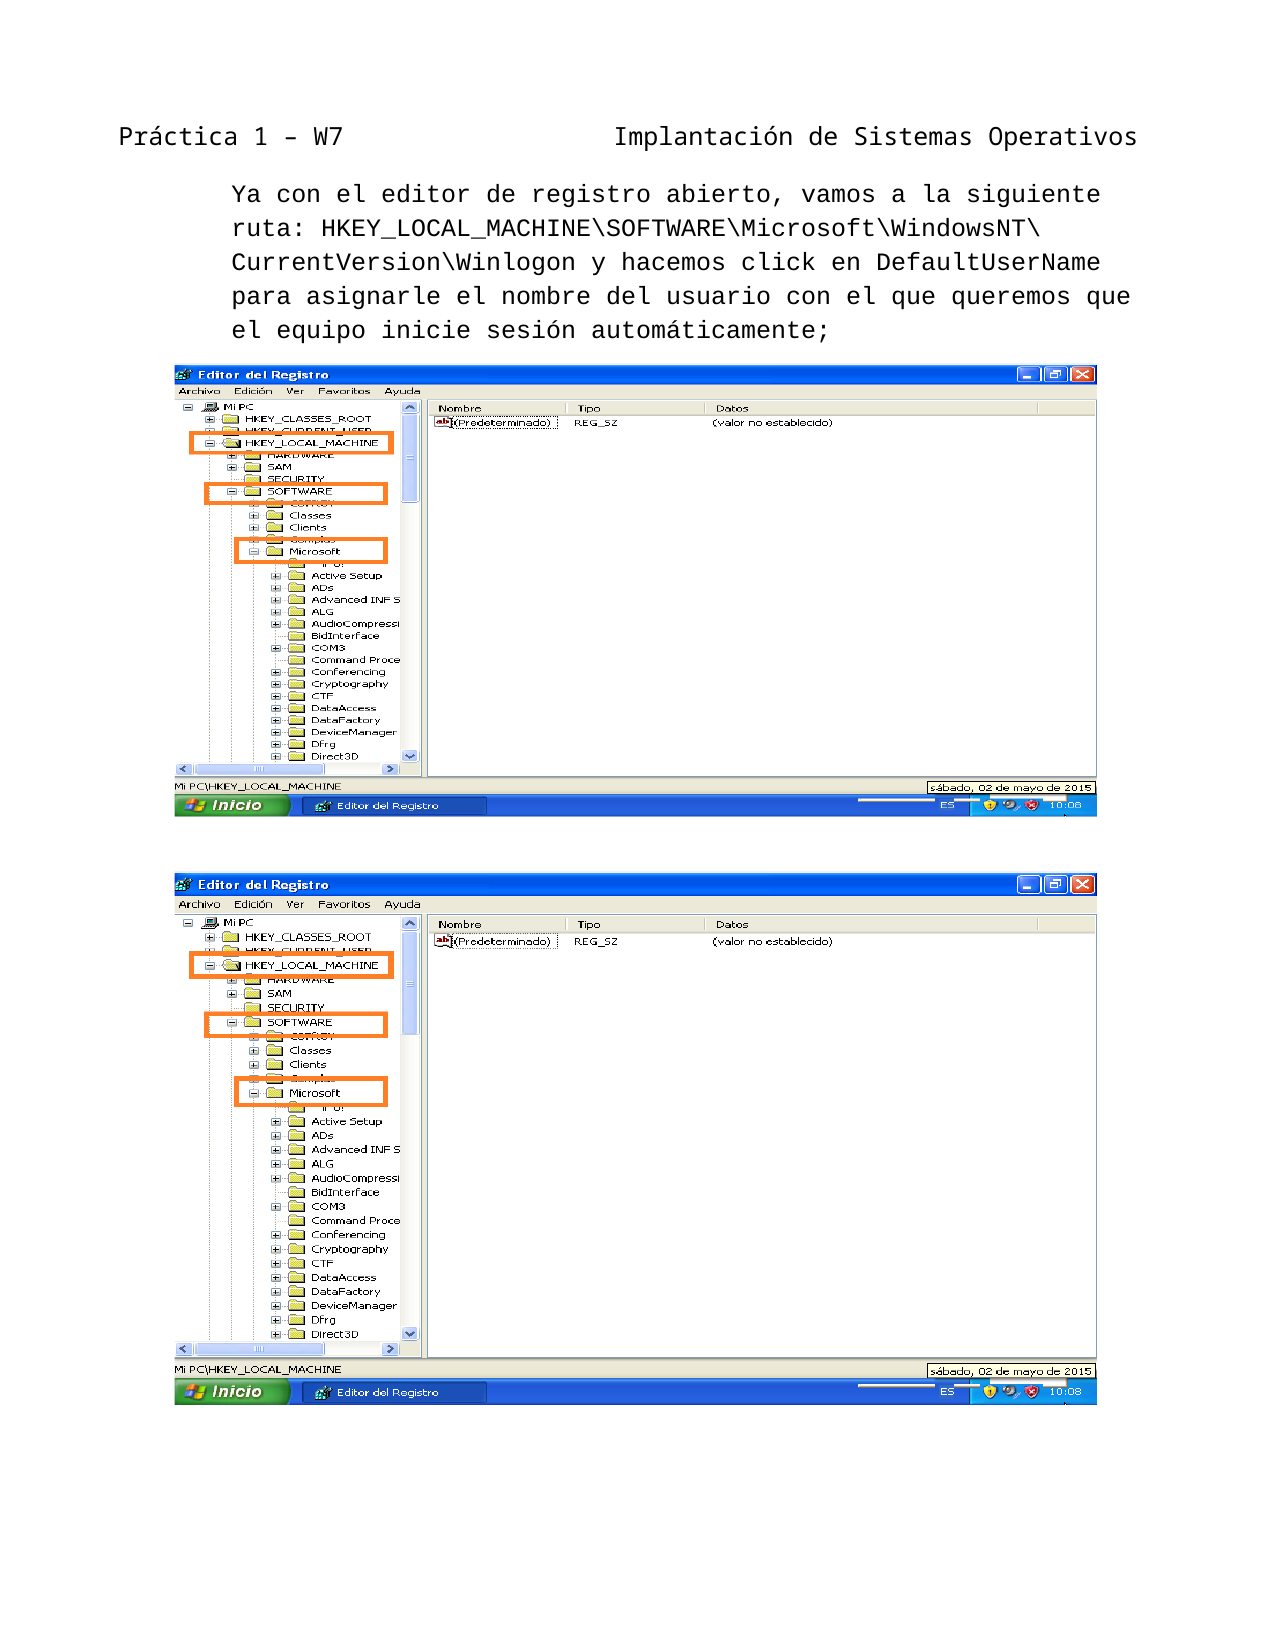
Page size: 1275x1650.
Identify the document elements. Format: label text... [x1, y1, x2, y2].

picture [174, 871, 1101, 1409]
picture [174, 363, 1101, 820]
text Ya con el editor de registro abierto, vamos a la siguiente ruta: HKEY_LOCAL_MACHINE\SOFTWARE\Microsoft\WindowsNT\CurrentVersion\Winlogon y hacemos click en DefaultUserName para asignarle el nombre del usuario con el que queremos que el equipo inicie sesión automáticamente; [231, 182, 1157, 346]
